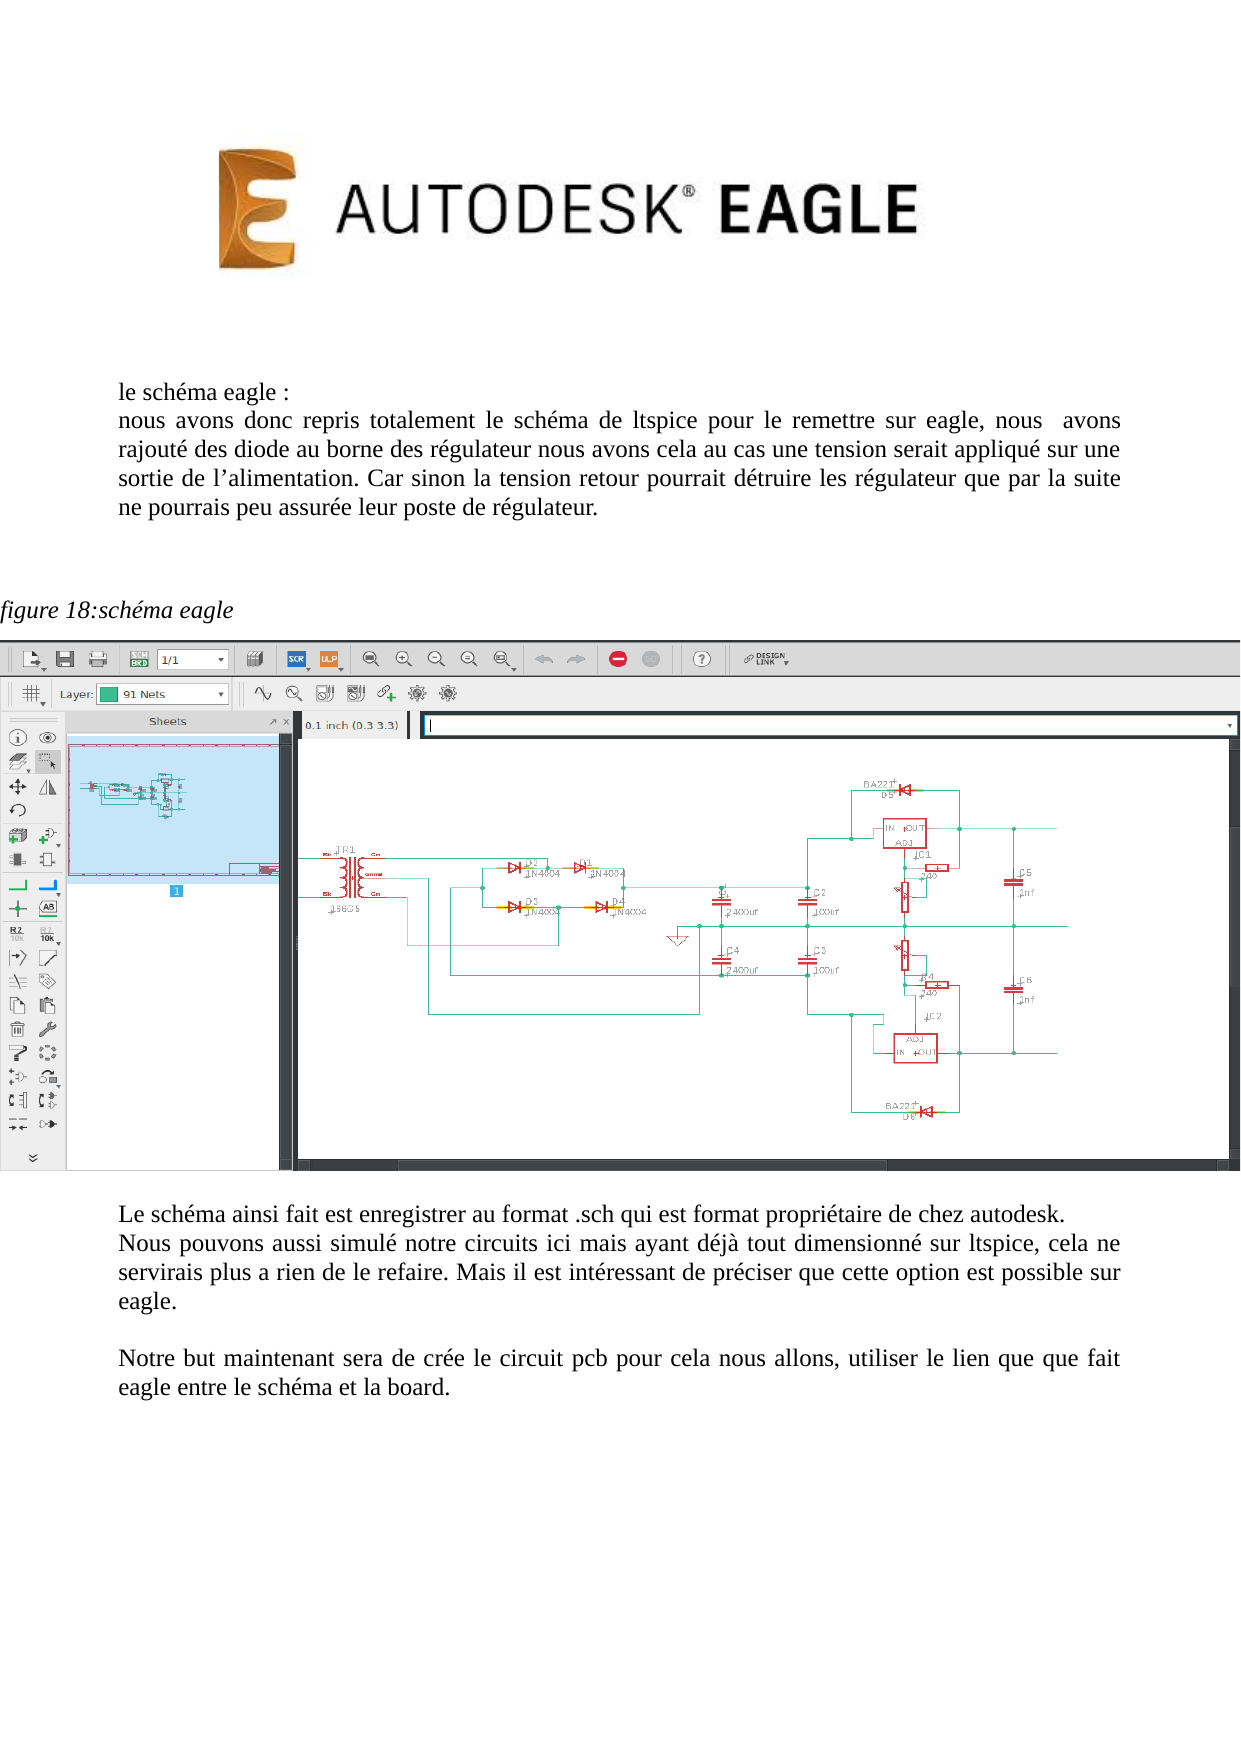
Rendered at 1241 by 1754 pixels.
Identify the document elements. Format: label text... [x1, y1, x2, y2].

picture [0, 640, 1241, 1171]
picture [218, 133, 940, 286]
text le schéma eagle : [118, 377, 1122, 406]
text Nous pouvons aussi simulé notre circuits ici mais ayant déjà tout dimensionné sur ltspice, cela ne servirais plus a rien de le refaire. Mais il est intéressant de préciser que cette option est possible sur eagle. [118, 1228, 1122, 1314]
text Le schéma ainsi fait est enregistrer au format .sch qui est format propriétaire de chez autodesk. [118, 1199, 1122, 1228]
text Notre but maintenant sera de crée le circuit pcb pour cela nous allons, utiliser le lien que que fait eagle entre le schéma et la board. [118, 1343, 1122, 1401]
text figure 18:schéma eagle [0, 595, 1240, 623]
text nous avons donc repris totalement le schéma de ltspice pour le remettre sur eagle, nous avons rajouté des diode au borne des régulateur nous avons cela au cas une tension serait appliqué sur une sortie de l’alimentation. Car sinon la tension retour pourrait détruire les régulateur que par la suite ne pourrais peu assurée leur poste de régulateur. [118, 406, 1122, 521]
